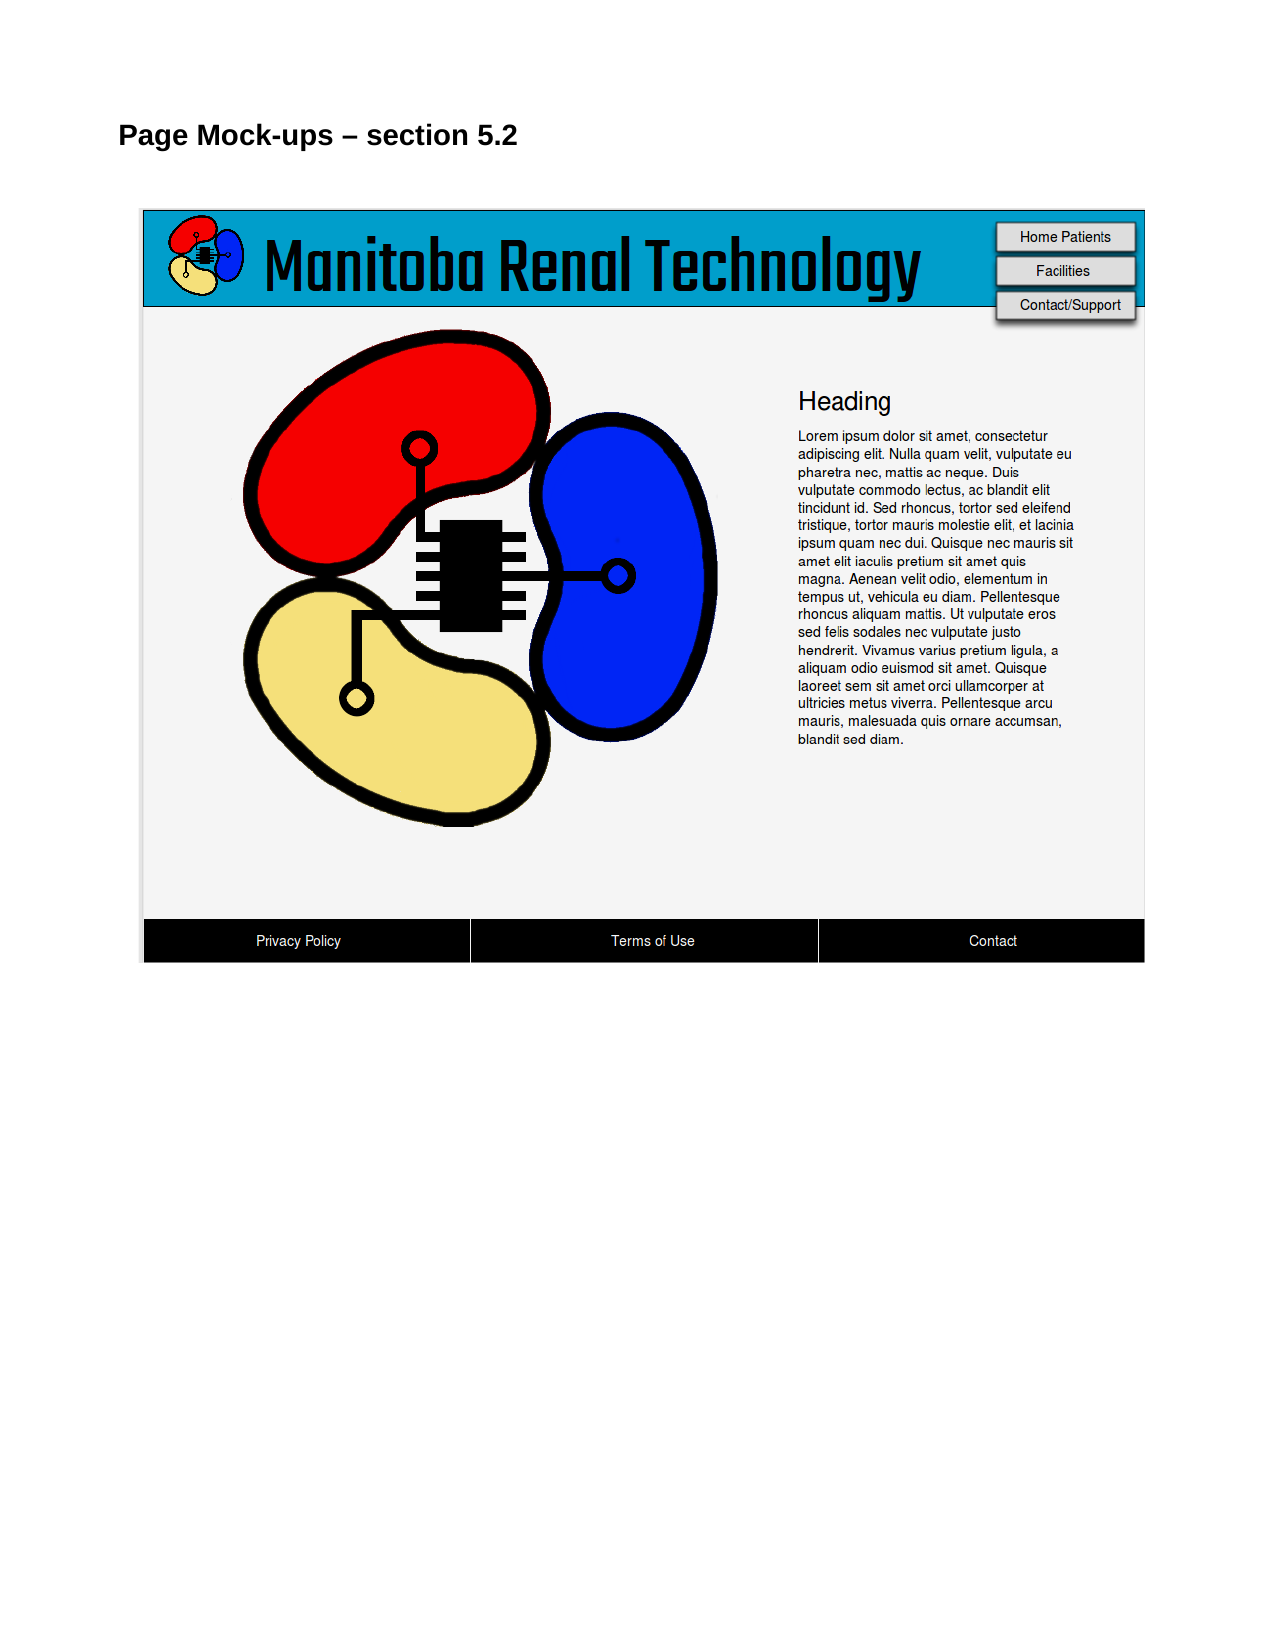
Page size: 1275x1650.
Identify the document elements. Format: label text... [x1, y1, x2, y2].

picture [674, 252, 697, 290]
picture [823, 237, 830, 290]
picture [380, 245, 396, 290]
picture [732, 237, 753, 290]
picture [308, 252, 330, 290]
picture [431, 237, 452, 290]
picture [997, 257, 1135, 286]
picture [533, 252, 556, 290]
picture [762, 252, 784, 290]
picture [792, 252, 815, 290]
picture [338, 252, 359, 290]
picture [563, 252, 584, 290]
picture [592, 252, 615, 290]
subtitle Page Mock-ups – section 5.2 [118, 118, 1157, 152]
picture [268, 241, 300, 290]
picture [997, 223, 1135, 251]
picture [368, 252, 375, 290]
picture [501, 241, 527, 290]
picture [703, 252, 725, 290]
picture [459, 252, 482, 290]
picture [646, 241, 669, 290]
picture [837, 252, 860, 290]
picture [138, 208, 1145, 963]
picture [169, 216, 243, 295]
picture [622, 237, 629, 290]
picture [867, 252, 889, 301]
picture [400, 252, 423, 290]
picture [894, 252, 920, 301]
